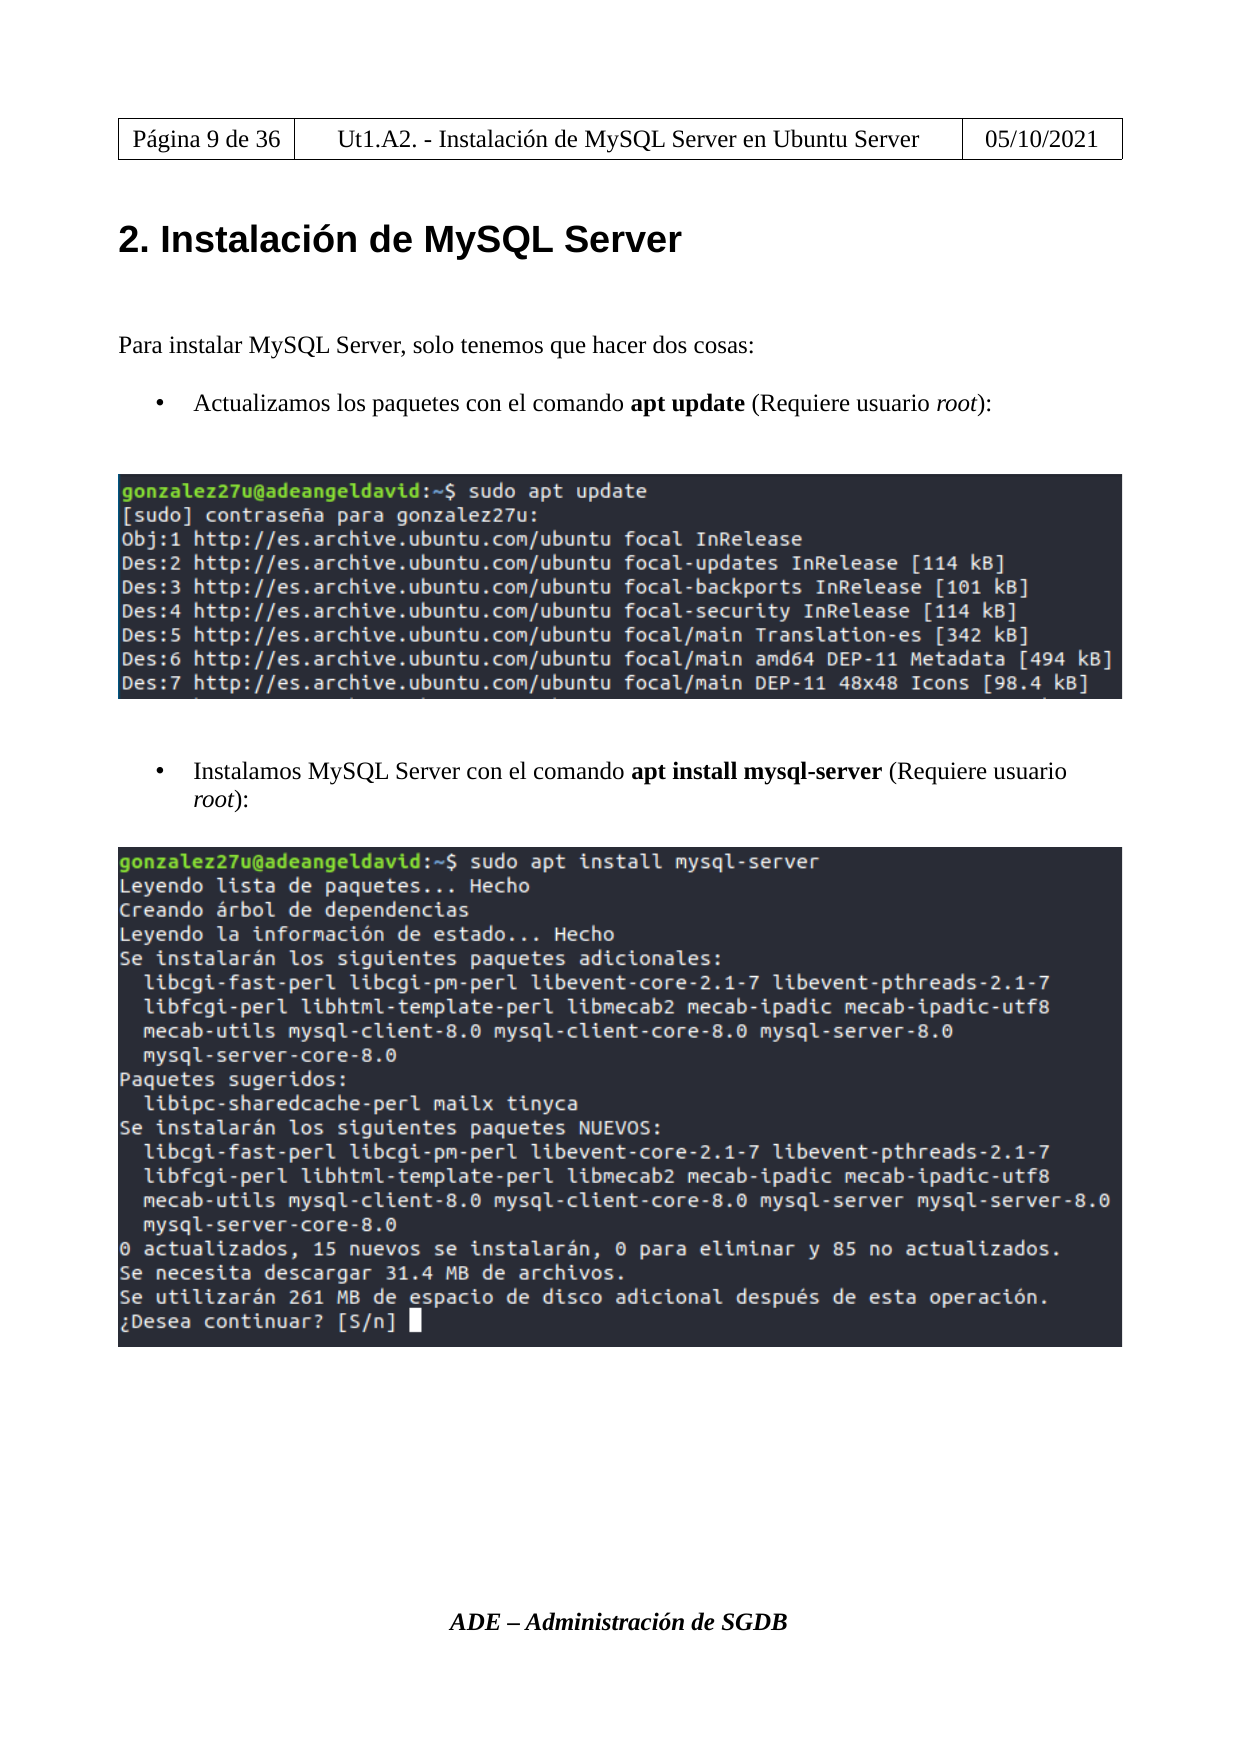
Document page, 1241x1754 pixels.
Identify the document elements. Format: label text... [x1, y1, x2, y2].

list Instalamos MySQL Server con el comando apt install mysql-server (Requiere usuario root): [156, 756, 1122, 813]
text Para instalar MySQL Server, solo tenemos que hacer dos cosas: [118, 330, 1122, 359]
subtitle 2. Instalación de MySQL Server [118, 217, 1122, 260]
picture [118, 847, 1123, 1347]
picture [118, 474, 1123, 699]
list Actualizamos los paquetes con el comando apt update (Requiere usuario root): [156, 388, 1122, 417]
